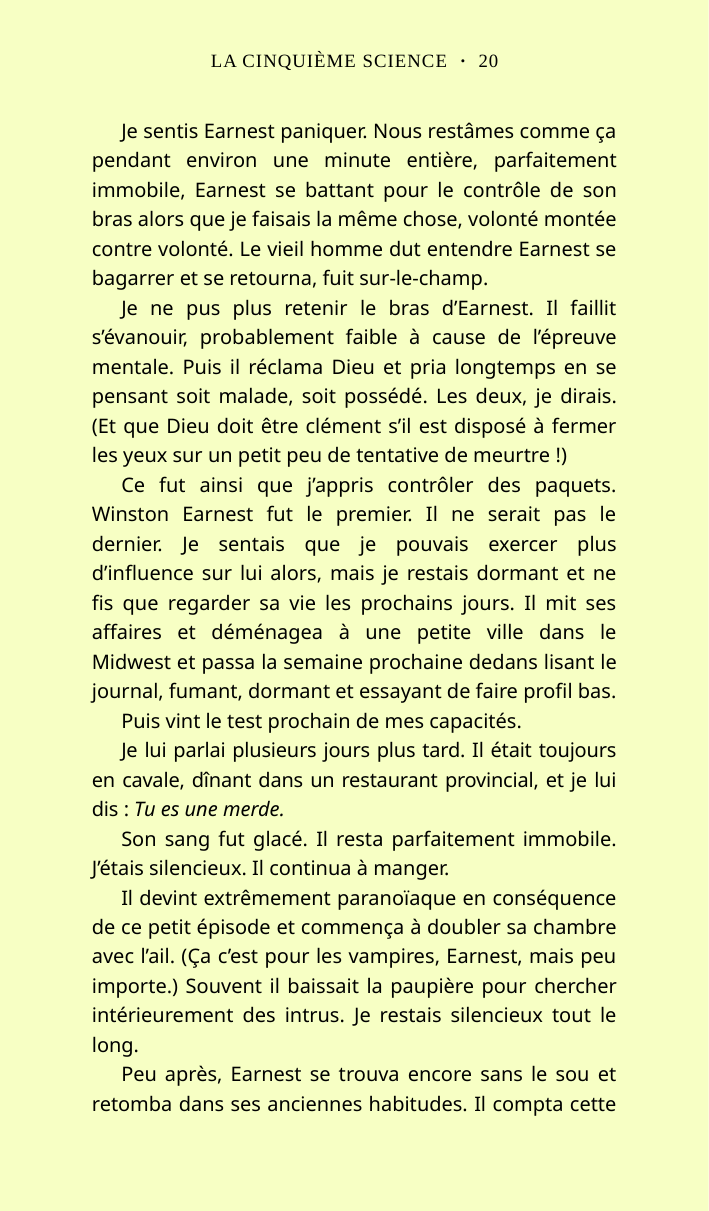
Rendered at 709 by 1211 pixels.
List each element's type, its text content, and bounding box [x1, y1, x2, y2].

text Je sentis Earnest paniquer. Nous restâmes comme ça pendant environ une minute entière, parfaitement immobile, Earnest se battant pour le contrôle de son bras alors que je faisais la même chose, volonté montée contre volonté. Le vieil homme dut entendre Earnest se bagarrer et se retourna, fuit sur-le-champ. [92, 115, 617, 292]
text Puis vint le test prochain de mes capacités. [92, 704, 617, 734]
text Je lui parlai plusieurs jours plus tard. Il était toujours en cavale, dînant dans un restaurant provincial, et je lui dis : Tu es une merde. [92, 734, 617, 822]
text Son sang fut glacé. Il resta parfaitement immobile. J’étais silencieux. Il continua à manger. [92, 822, 617, 881]
text Peu après, Earnest se trouva encore sans le sou et retomba dans ses anciennes habitudes. Il compta cette [92, 1058, 617, 1117]
text Je ne pus plus retenir le bras d’Earnest. Il faillit s’évanouir, probablement faible à cause de l’épreuve mentale. Puis il réclama Dieu et pria longtemps en se pensant soit malade, soit possédé. Les deux, je dirais. (Et que Dieu doit être clément s’il est disposé à fermer les yeux sur un petit peu de tentative de meurtre !) [92, 292, 617, 469]
text Il devint extrêmement paranoïaque en conséquence de ce petit épisode et commença à doubler sa chambre avec l’ail. (Ça c’est pour les vampires, Earnest, mais peu importe.) Souvent il baissait la paupière pour chercher intérieurement des intrus. Je restais silencieux tout le long. [92, 881, 617, 1058]
text Ce fut ainsi que j’appris contrôler des paquets. Winston Earnest fut le premier. Il ne serait pas le dernier. Je sentais que je pouvais exercer plus d’influence sur lui alors, mais je restais dormant et ne fis que regarder sa vie les prochains jours. Il mit ses affaires et déménagea à une petite ville dans le Midwest et passa la semaine prochaine dedans lisant le journal, fumant, dormant et essayant de faire profil bas. [92, 469, 617, 704]
